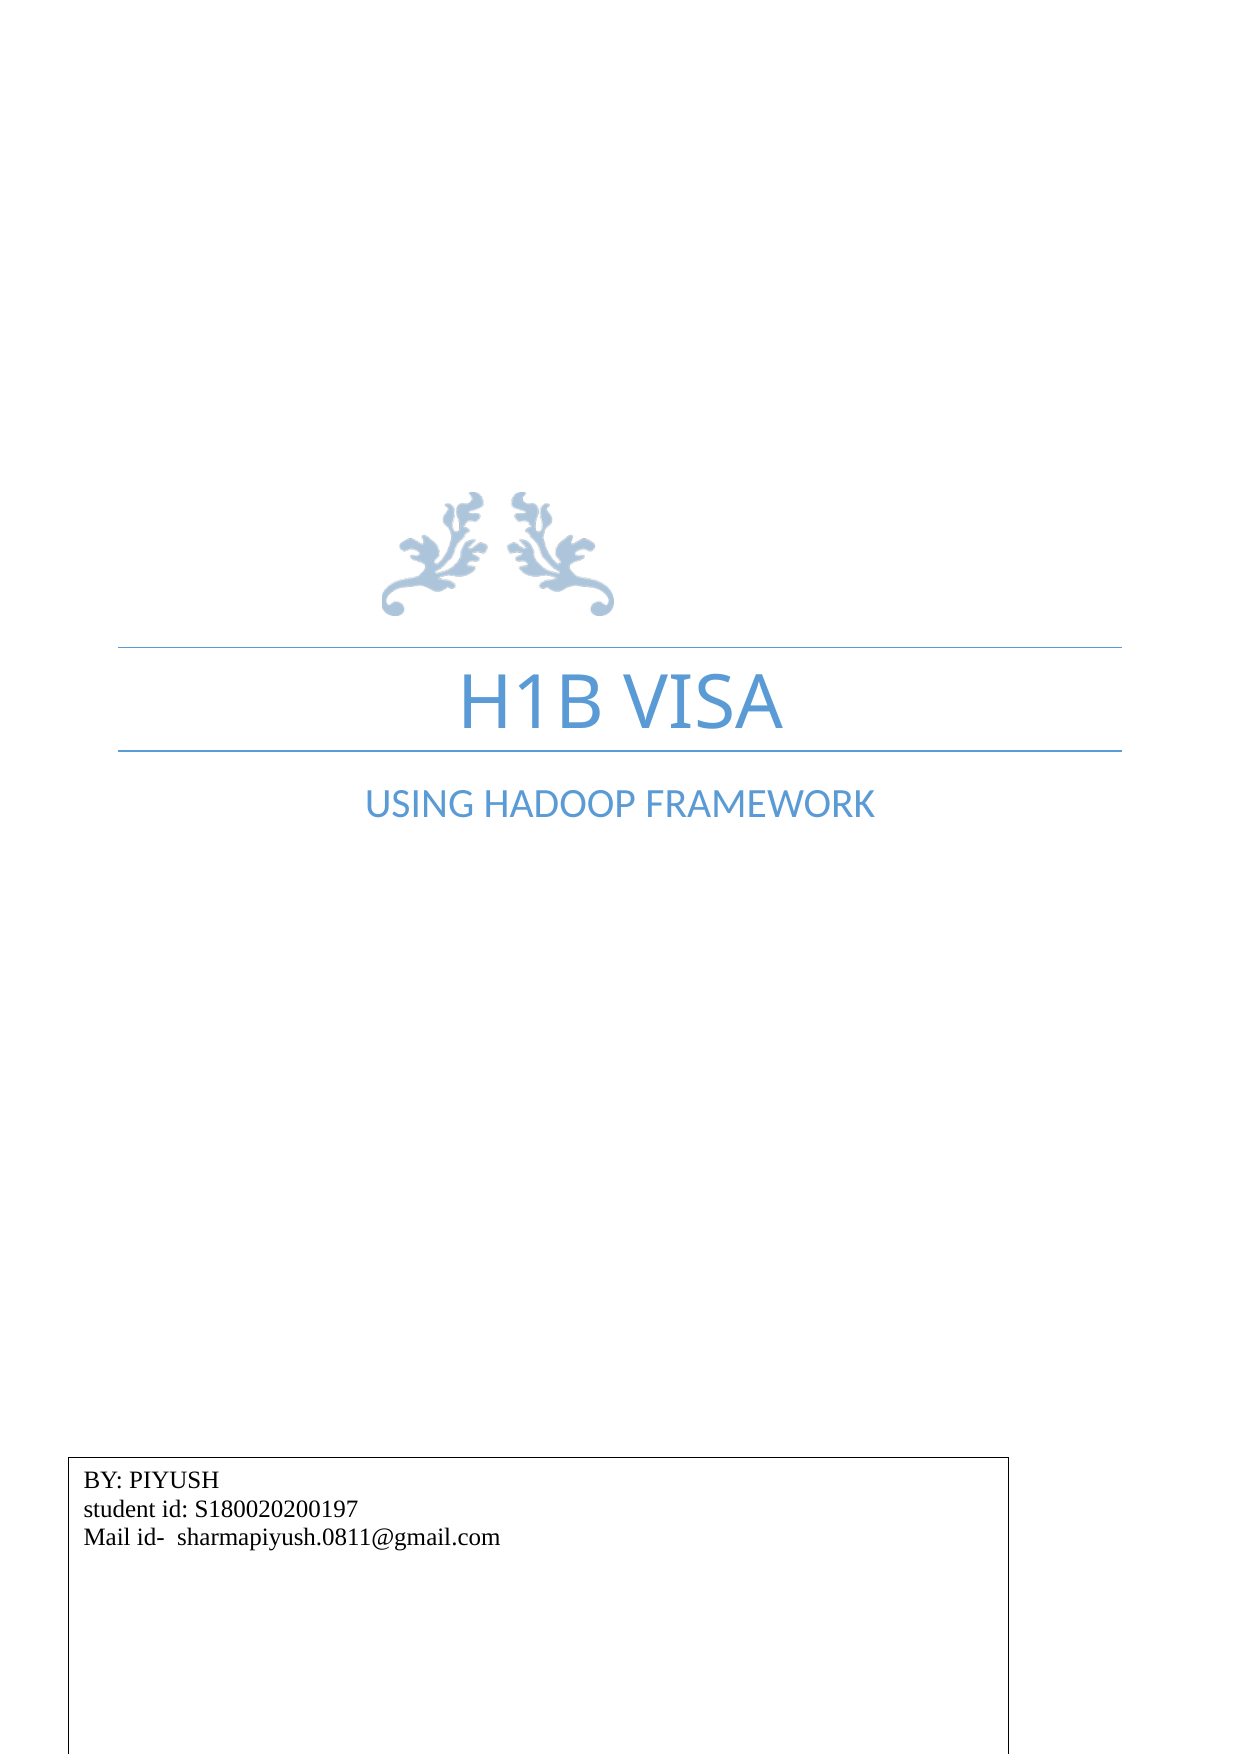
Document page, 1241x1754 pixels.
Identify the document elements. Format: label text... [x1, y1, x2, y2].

picture [382, 492, 614, 616]
list USING HADOOP FRAMEWORK [118, 777, 1122, 828]
text BY: PIYUSH student id: S180020200197 Mail id- sharmapiyush.0811@gmail.com [83, 1465, 993, 1551]
list H1b Visa [118, 648, 1122, 750]
